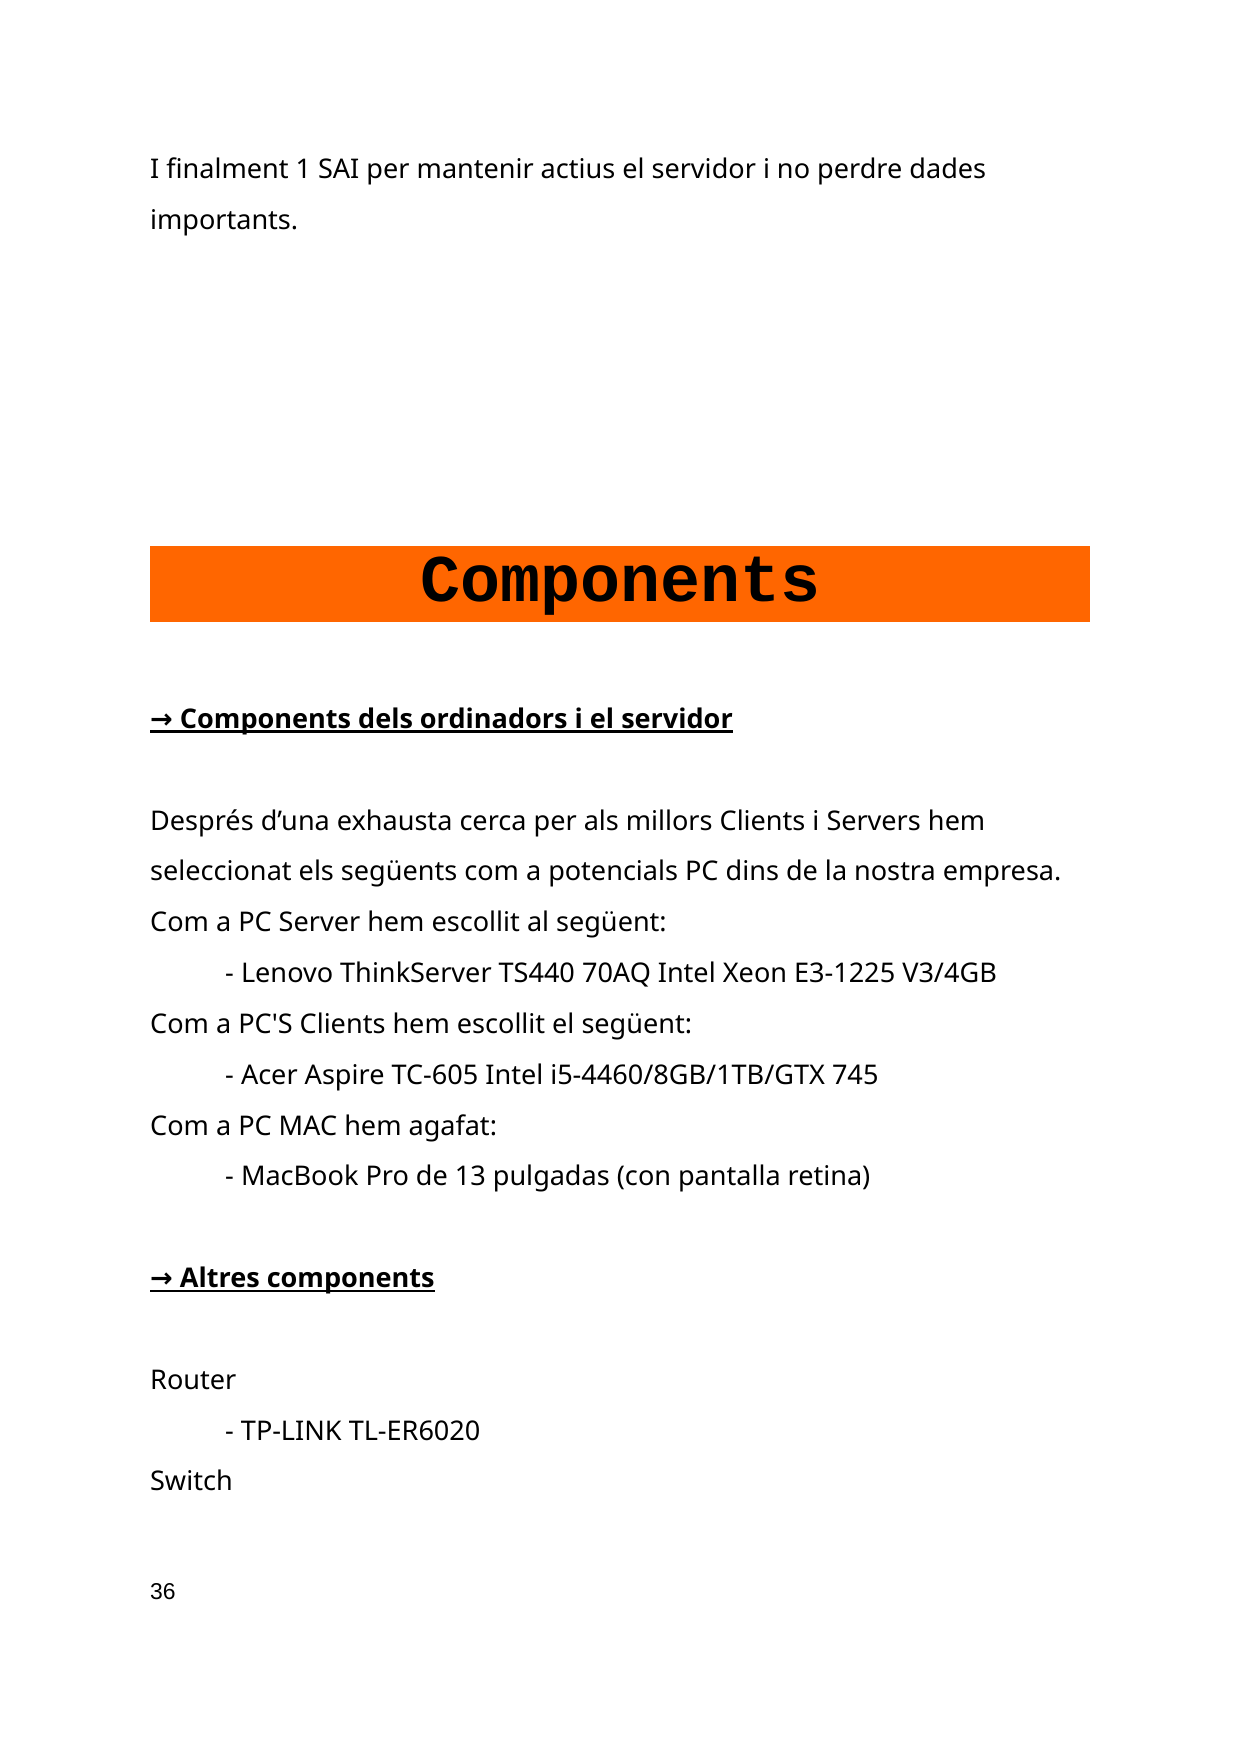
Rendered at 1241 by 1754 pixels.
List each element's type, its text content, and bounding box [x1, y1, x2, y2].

text - MacBook Pro de 13 pulgadas (con pantalla retina) [150, 1157, 1090, 1194]
text - Acer Aspire TC-605 Intel i5-4460/8GB/1TB/GTX 745 [150, 1055, 1090, 1092]
text Components [150, 546, 1090, 622]
text Com a PC Server hem escollit al següent: [150, 903, 1090, 939]
text Router [150, 1360, 1090, 1397]
text I finalment 1 SAI per mantenir actius el servidor i no perdre dades importants. [150, 150, 1090, 238]
text - Lenovo ThinkServer TS440 70AQ Intel Xeon E3-1225 V3/4GB [150, 953, 1090, 990]
text Com a PC MAC hem agafat: [150, 1106, 1090, 1143]
text → Altres components [150, 1258, 1090, 1295]
text Switch [150, 1462, 1090, 1499]
text → Components dels ordinadors i el servidor [150, 699, 1090, 736]
text Com a PC'S Clients hem escollit el següent: [150, 1004, 1090, 1041]
text - TP-LINK TL-ER6020 [150, 1411, 1090, 1448]
text Després d’una exhausta cerca per als millors Clients i Servers hem seleccionat els següents com a potencials PC dins de la nostra empresa. [150, 801, 1090, 889]
